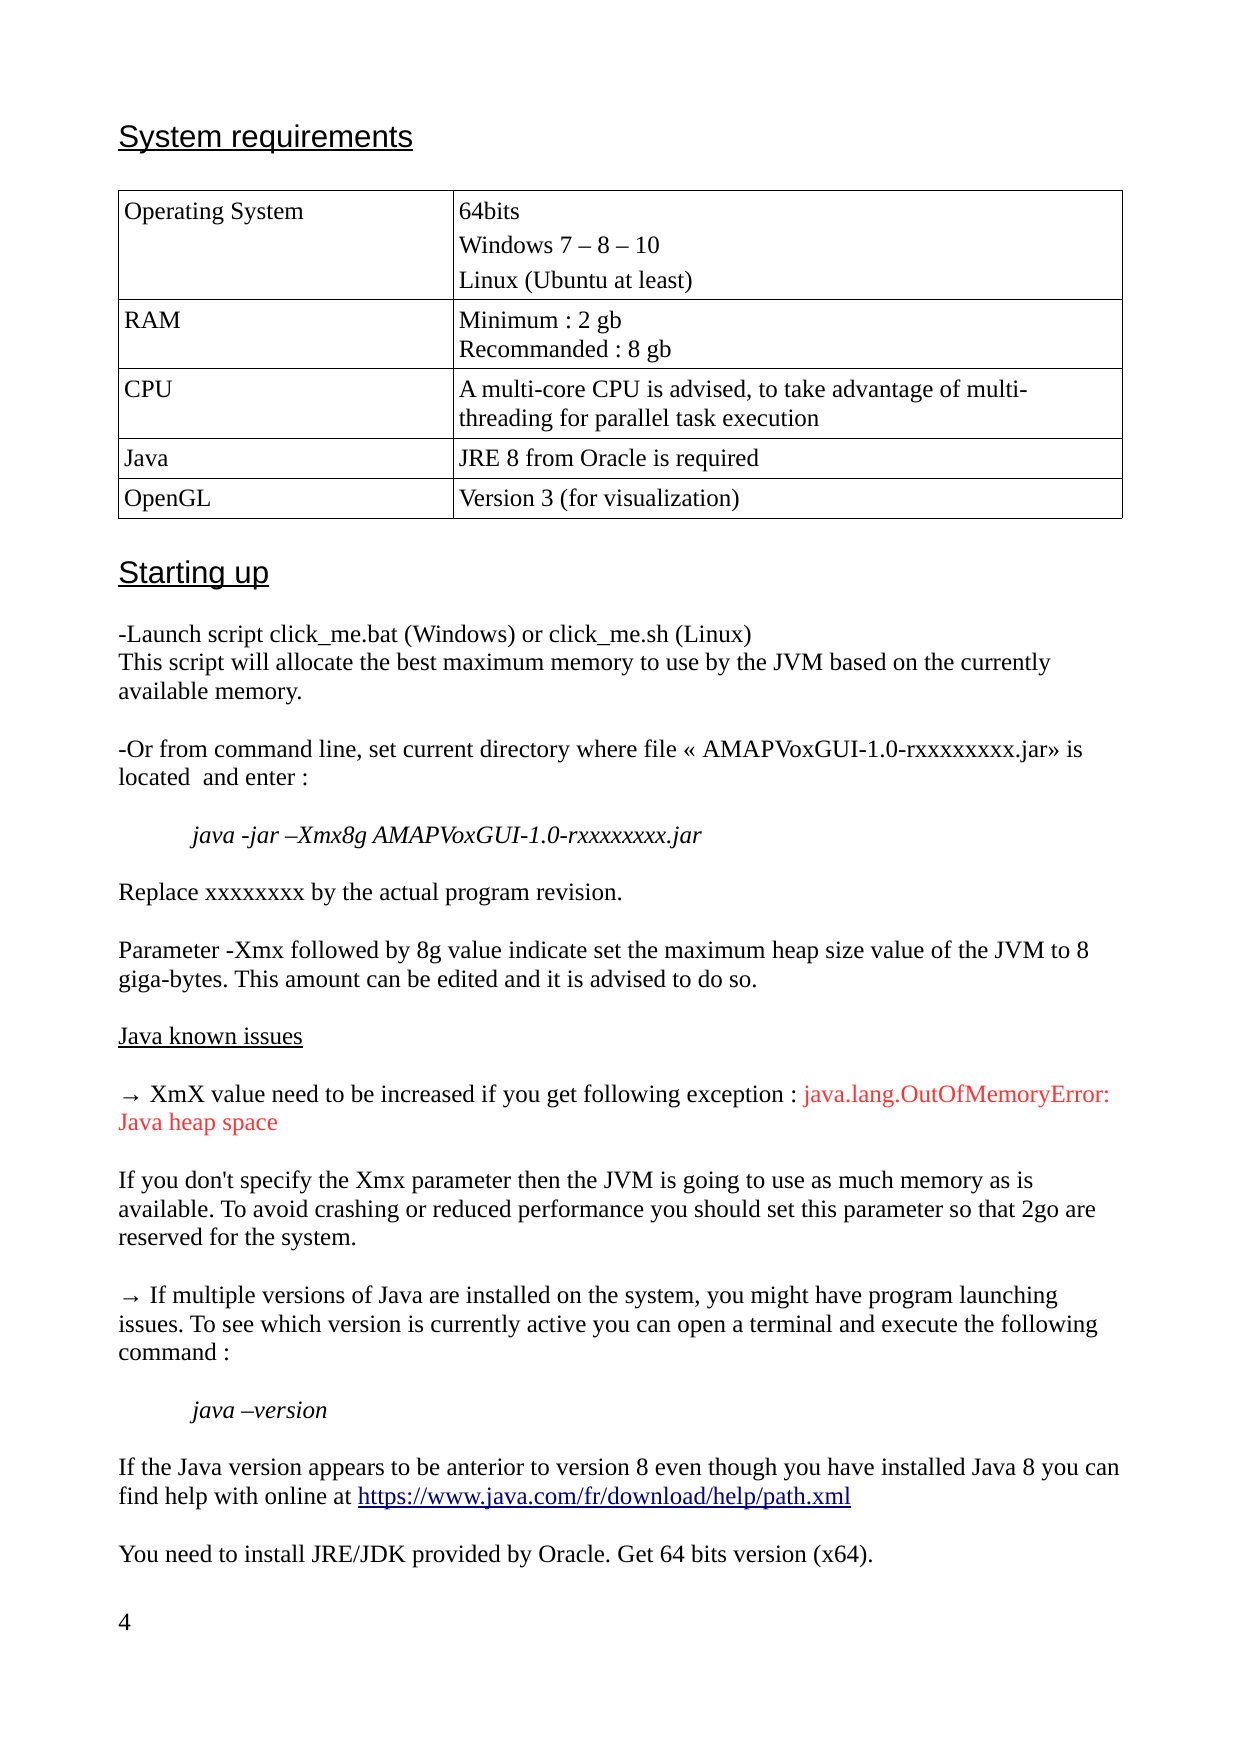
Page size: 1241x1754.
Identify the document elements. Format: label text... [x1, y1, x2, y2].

table_cell Minimum : 2 gb Recommanded : 8 gb [454, 300, 1122, 368]
table_cell RAM [119, 300, 453, 368]
text java -jar –Xmx8g AMAPVoxGUI-1.0-rxxxxxxxx.jar [118, 820, 1122, 849]
subtitle System requirements [118, 118, 1122, 154]
text You need to install JRE/JDK provided by Oracle. Get 64 bits version (x64). [118, 1539, 1122, 1567]
text java –version [118, 1395, 1122, 1424]
text Java known issues [118, 1021, 1122, 1050]
text → XmX value need to be increased if you get following exception : java.lang.OutOfMemoryError: Java heap space [118, 1079, 1122, 1136]
table_cell Version 3 (for visualization) [454, 479, 1122, 518]
text If you don't specify the Xmx parameter then the JVM is going to use as much memory as is available. To avoid crashing or reduced performance you should set this parameter so that 2go are reserved for the system. [118, 1165, 1122, 1251]
table_cell CPU [119, 369, 453, 437]
table_header Operating System [119, 191, 453, 299]
table_cell Java [119, 439, 453, 478]
text Parameter -Xmx followed by 8g value indicate set the maximum heap size value of the JVM to 8 giga-bytes. This amount can be edited and it is advised to do so. [118, 935, 1122, 992]
subtitle Starting up [118, 554, 1122, 590]
table_cell OpenGL [119, 479, 453, 518]
table_cell A multi-core CPU is advised, to take advantage of multi-threading for parallel task execution [454, 369, 1122, 437]
text Replace xxxxxxxx by the actual program revision. [118, 877, 1122, 906]
text -Launch script click_me.bat (Windows) or click_me.sh (Linux) [118, 619, 1122, 647]
table_header 64bits Windows 7 – 8 – 10 Linux (Ubuntu at least) [454, 191, 1122, 299]
text → If multiple versions of Java are installed on the system, you might have program launching issues. To see which version is currently active you can open a terminal and execute the following command : [118, 1280, 1122, 1366]
text -Or from command line, set current directory where file « AMAPVoxGUI-1.0-rxxxxxxxx.jar» is located and enter : [118, 734, 1122, 791]
text If the Java version appears to be anterior to version 8 even though you have installed Java 8 you can find help with online at https://www.java.com/fr/download/help/path.xml [118, 1452, 1122, 1510]
table_cell JRE 8 from Oracle is required [454, 439, 1122, 478]
text This script will allocate the best maximum memory to use by the JVM based on the currently available memory. [118, 647, 1122, 705]
